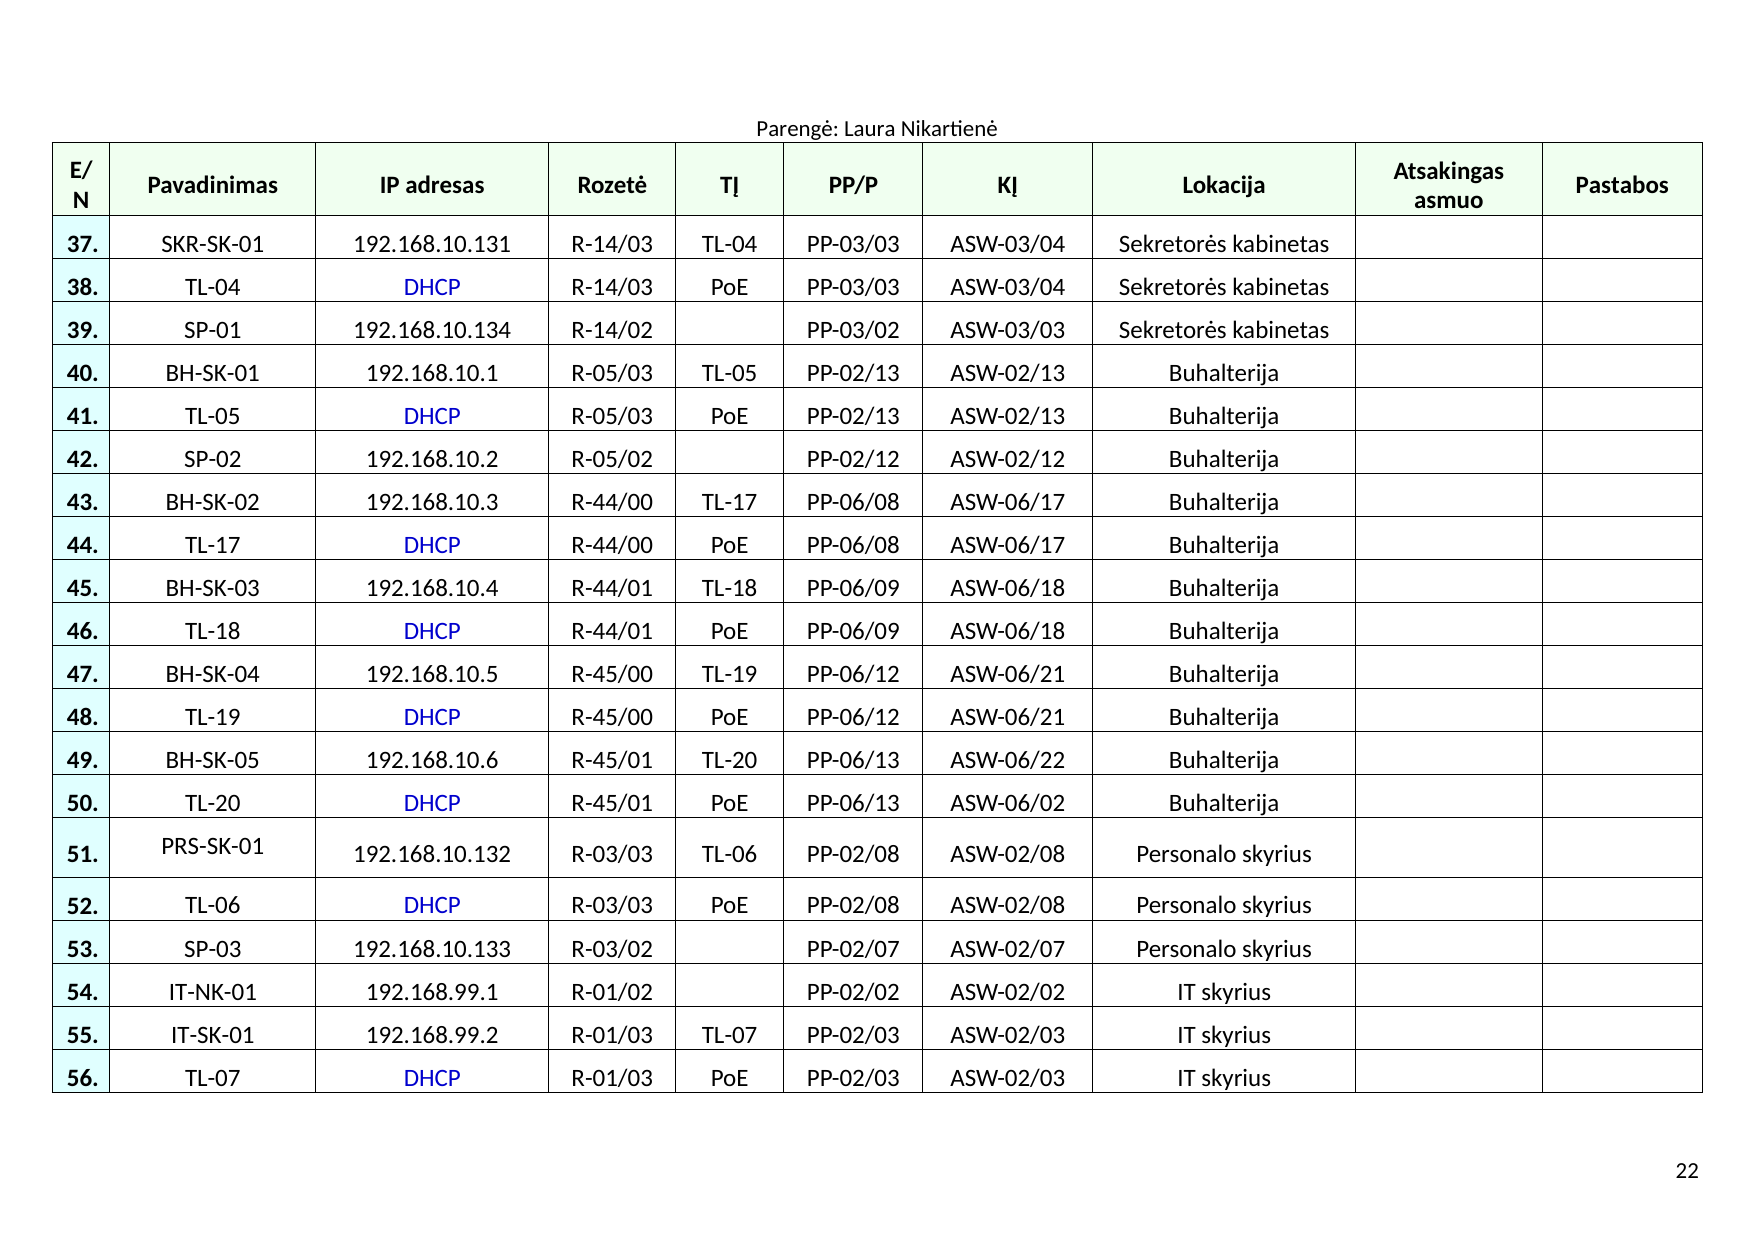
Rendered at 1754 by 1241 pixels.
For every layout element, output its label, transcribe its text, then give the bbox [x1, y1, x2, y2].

table_header TĮ [676, 143, 783, 215]
table_cell DHCP [316, 1050, 548, 1092]
table_cell [53, 431, 109, 473]
table_cell PP-02/13 [784, 388, 922, 430]
table_cell SP-02 [110, 431, 315, 473]
table_cell ASW-02/08 [923, 818, 1092, 877]
table_header Lokacija [1093, 143, 1355, 215]
table_cell R-44/00 [549, 474, 675, 516]
table_cell 192.168.10.3 [316, 474, 548, 516]
table_cell ASW-06/21 [923, 646, 1092, 688]
table_cell TL-17 [110, 517, 315, 559]
table_cell 192.168.99.1 [316, 964, 548, 1006]
table_cell [1543, 1007, 1702, 1049]
table_cell R-14/02 [549, 302, 675, 344]
table_header Pastabos [1543, 143, 1702, 215]
table_cell [1543, 1050, 1702, 1092]
table_cell PP-06/08 [784, 474, 922, 516]
table_cell IT-NK-01 [110, 964, 315, 1006]
table_cell [53, 1050, 109, 1092]
table_header E/N [53, 143, 109, 215]
table_cell Buhalterija [1093, 603, 1355, 645]
table_cell PP-02/03 [784, 1007, 922, 1049]
table_cell [53, 878, 109, 920]
table_cell PP-02/12 [784, 431, 922, 473]
table_cell [53, 517, 109, 559]
table_cell TL-07 [676, 1007, 783, 1049]
table_cell [1356, 646, 1542, 688]
table_cell R-03/02 [549, 921, 675, 963]
table_cell R-44/01 [549, 560, 675, 602]
table_cell R-05/03 [549, 345, 675, 387]
table_cell [1356, 689, 1542, 731]
table_cell [1543, 216, 1702, 258]
table_cell R-01/03 [549, 1050, 675, 1092]
table_cell [1356, 964, 1542, 1006]
table_cell ASW-02/08 [923, 878, 1092, 920]
table_cell ASW-02/12 [923, 431, 1092, 473]
table_cell IT skyrius [1093, 1007, 1355, 1049]
table_cell ASW-06/02 [923, 775, 1092, 817]
table_cell BH-SK-02 [110, 474, 315, 516]
table_cell TL-05 [110, 388, 315, 430]
table_cell DHCP [316, 689, 548, 731]
table_cell PP-02/08 [784, 878, 922, 920]
table_cell [1356, 921, 1542, 963]
table_cell [1543, 921, 1702, 963]
table_cell [1356, 560, 1542, 602]
table_cell [53, 259, 109, 301]
table_cell [676, 964, 783, 1006]
table_cell ASW-02/13 [923, 345, 1092, 387]
table_cell Buhalterija [1093, 345, 1355, 387]
table_cell [1543, 431, 1702, 473]
table_cell 192.168.10.134 [316, 302, 548, 344]
table_cell ASW-03/04 [923, 216, 1092, 258]
table_cell DHCP [316, 878, 548, 920]
table_cell [1543, 517, 1702, 559]
table_cell [1356, 775, 1542, 817]
table_cell [1543, 964, 1702, 1006]
table_cell PoE [676, 603, 783, 645]
table_cell R-03/03 [549, 878, 675, 920]
table_cell [1543, 689, 1702, 731]
table_cell [1356, 474, 1542, 516]
table_cell R-03/03 [549, 818, 675, 877]
table_cell DHCP [316, 517, 548, 559]
table_cell PP-06/13 [784, 732, 922, 774]
table_cell PP-06/08 [784, 517, 922, 559]
table_cell ASW-03/04 [923, 259, 1092, 301]
table_cell PP-03/02 [784, 302, 922, 344]
table_cell TL-18 [676, 560, 783, 602]
table_cell TL-17 [676, 474, 783, 516]
table_cell [1356, 216, 1542, 258]
table_cell [676, 431, 783, 473]
table_cell 192.168.10.4 [316, 560, 548, 602]
table_cell Buhalterija [1093, 474, 1355, 516]
table_cell TL-04 [676, 216, 783, 258]
table_cell R-45/00 [549, 689, 675, 731]
table_cell 192.168.10.132 [316, 818, 548, 877]
table_cell PoE [676, 1050, 783, 1092]
table_cell SP-03 [110, 921, 315, 963]
table_cell TL-07 [110, 1050, 315, 1092]
table_cell ASW-06/18 [923, 560, 1092, 602]
table_cell ASW-06/21 [923, 689, 1092, 731]
table_cell Personalo skyrius [1093, 818, 1355, 877]
table_cell 192.168.10.5 [316, 646, 548, 688]
table_cell [53, 732, 109, 774]
table_cell [1543, 302, 1702, 344]
table_cell [1356, 259, 1542, 301]
table_cell 192.168.10.1 [316, 345, 548, 387]
table_cell TL-18 [110, 603, 315, 645]
table_cell [1543, 646, 1702, 688]
table_cell R-05/03 [549, 388, 675, 430]
table_cell R-45/01 [549, 775, 675, 817]
table_cell [53, 560, 109, 602]
table_cell TL-04 [110, 259, 315, 301]
table_cell PP-02/08 [784, 818, 922, 877]
table_cell DHCP [316, 603, 548, 645]
table_header PP/P [784, 143, 922, 215]
table_cell [53, 646, 109, 688]
table_cell R-44/00 [549, 517, 675, 559]
table_cell [53, 818, 109, 877]
table_cell Buhalterija [1093, 560, 1355, 602]
table_cell R-14/03 [549, 259, 675, 301]
table_cell [1356, 818, 1542, 877]
table_cell PP-06/09 [784, 560, 922, 602]
table_cell ASW-03/03 [923, 302, 1092, 344]
table_cell [1543, 878, 1702, 920]
table_cell PP-06/12 [784, 646, 922, 688]
table_cell ASW-06/22 [923, 732, 1092, 774]
table_cell PRS-SK-01 [110, 818, 315, 877]
table_cell [1543, 474, 1702, 516]
table_cell [53, 964, 109, 1006]
table_cell R-45/01 [549, 732, 675, 774]
table_header Pavadinimas [110, 143, 315, 215]
table_cell BH-SK-05 [110, 732, 315, 774]
table_cell Personalo skyrius [1093, 921, 1355, 963]
table_cell [1356, 732, 1542, 774]
table_cell SP-01 [110, 302, 315, 344]
table_cell [53, 345, 109, 387]
table_cell Sekretorės kabinetas [1093, 216, 1355, 258]
table_cell PoE [676, 878, 783, 920]
table_header IP adresas [316, 143, 548, 215]
table_cell [1356, 1007, 1542, 1049]
table_cell IT-SK-01 [110, 1007, 315, 1049]
table_cell PP-06/12 [784, 689, 922, 731]
table_cell PP-03/03 [784, 259, 922, 301]
table_cell [1356, 431, 1542, 473]
table_cell TL-20 [110, 775, 315, 817]
table_cell PP-06/13 [784, 775, 922, 817]
table_cell [1543, 818, 1702, 877]
table_cell PP-02/02 [784, 964, 922, 1006]
table_cell [1543, 259, 1702, 301]
table_cell [53, 216, 109, 258]
table_cell TL-05 [676, 345, 783, 387]
table_cell PP-02/13 [784, 345, 922, 387]
table_cell PP-06/09 [784, 603, 922, 645]
table_cell 192.168.99.2 [316, 1007, 548, 1049]
table_cell PoE [676, 388, 783, 430]
table_cell PoE [676, 517, 783, 559]
table_cell [1543, 388, 1702, 430]
table_header KĮ [923, 143, 1092, 215]
table_cell [676, 302, 783, 344]
table_cell Buhalterija [1093, 517, 1355, 559]
table_cell ASW-06/18 [923, 603, 1092, 645]
table_cell [53, 775, 109, 817]
table_cell ASW-06/17 [923, 474, 1092, 516]
table_cell Buhalterija [1093, 388, 1355, 430]
table_cell PP-02/03 [784, 1050, 922, 1092]
table_cell Buhalterija [1093, 775, 1355, 817]
table_cell Buhalterija [1093, 689, 1355, 731]
table_cell [1543, 345, 1702, 387]
table_cell [676, 921, 783, 963]
table_cell 192.168.10.133 [316, 921, 548, 963]
table_cell R-01/03 [549, 1007, 675, 1049]
table_cell BH-SK-03 [110, 560, 315, 602]
table_cell ASW-02/02 [923, 964, 1092, 1006]
table_header Rozetė [549, 143, 675, 215]
table_cell 192.168.10.6 [316, 732, 548, 774]
table_cell TL-19 [676, 646, 783, 688]
table_cell DHCP [316, 775, 548, 817]
table_cell [1356, 1050, 1542, 1092]
table_cell R-44/01 [549, 603, 675, 645]
table_cell [53, 302, 109, 344]
table_cell [1356, 517, 1542, 559]
table_cell Sekretorės kabinetas [1093, 302, 1355, 344]
table_cell R-45/00 [549, 646, 675, 688]
table_cell PoE [676, 259, 783, 301]
table_cell [53, 921, 109, 963]
table_cell TL-20 [676, 732, 783, 774]
table_cell TL-06 [110, 878, 315, 920]
table_cell SKR-SK-01 [110, 216, 315, 258]
table_cell Personalo skyrius [1093, 878, 1355, 920]
table_header Atsakingas asmuo [1356, 143, 1542, 215]
table_cell 192.168.10.2 [316, 431, 548, 473]
table_cell IT skyrius [1093, 964, 1355, 1006]
table_cell [53, 474, 109, 516]
table_cell PoE [676, 775, 783, 817]
table_cell Sekretorės kabinetas [1093, 259, 1355, 301]
table_cell ASW-06/17 [923, 517, 1092, 559]
table_cell [1356, 878, 1542, 920]
table_cell BH-SK-04 [110, 646, 315, 688]
table_cell ASW-02/03 [923, 1007, 1092, 1049]
table_cell PoE [676, 689, 783, 731]
table_cell DHCP [316, 388, 548, 430]
table_cell [53, 689, 109, 731]
table_cell PP-03/03 [784, 216, 922, 258]
table_cell [53, 603, 109, 645]
table_cell ASW-02/03 [923, 1050, 1092, 1092]
table_cell Buhalterija [1093, 732, 1355, 774]
table_cell [1356, 388, 1542, 430]
table_cell [1543, 560, 1702, 602]
table_cell BH-SK-01 [110, 345, 315, 387]
table_cell TL-06 [676, 818, 783, 877]
table_cell R-14/03 [549, 216, 675, 258]
table_cell [53, 1007, 109, 1049]
table_cell DHCP [316, 259, 548, 301]
table_cell 192.168.10.131 [316, 216, 548, 258]
table_cell [1356, 345, 1542, 387]
table_cell R-01/02 [549, 964, 675, 1006]
table_cell [1356, 302, 1542, 344]
table_cell IT skyrius [1093, 1050, 1355, 1092]
table_cell [1543, 603, 1702, 645]
table_cell R-05/02 [549, 431, 675, 473]
table_cell ASW-02/07 [923, 921, 1092, 963]
table_cell ASW-02/13 [923, 388, 1092, 430]
table_cell [53, 388, 109, 430]
table_cell Buhalterija [1093, 431, 1355, 473]
table_cell [1543, 775, 1702, 817]
table_cell [1543, 732, 1702, 774]
table_cell [1356, 603, 1542, 645]
table_cell Buhalterija [1093, 646, 1355, 688]
table_cell PP-02/07 [784, 921, 922, 963]
table_cell TL-19 [110, 689, 315, 731]
